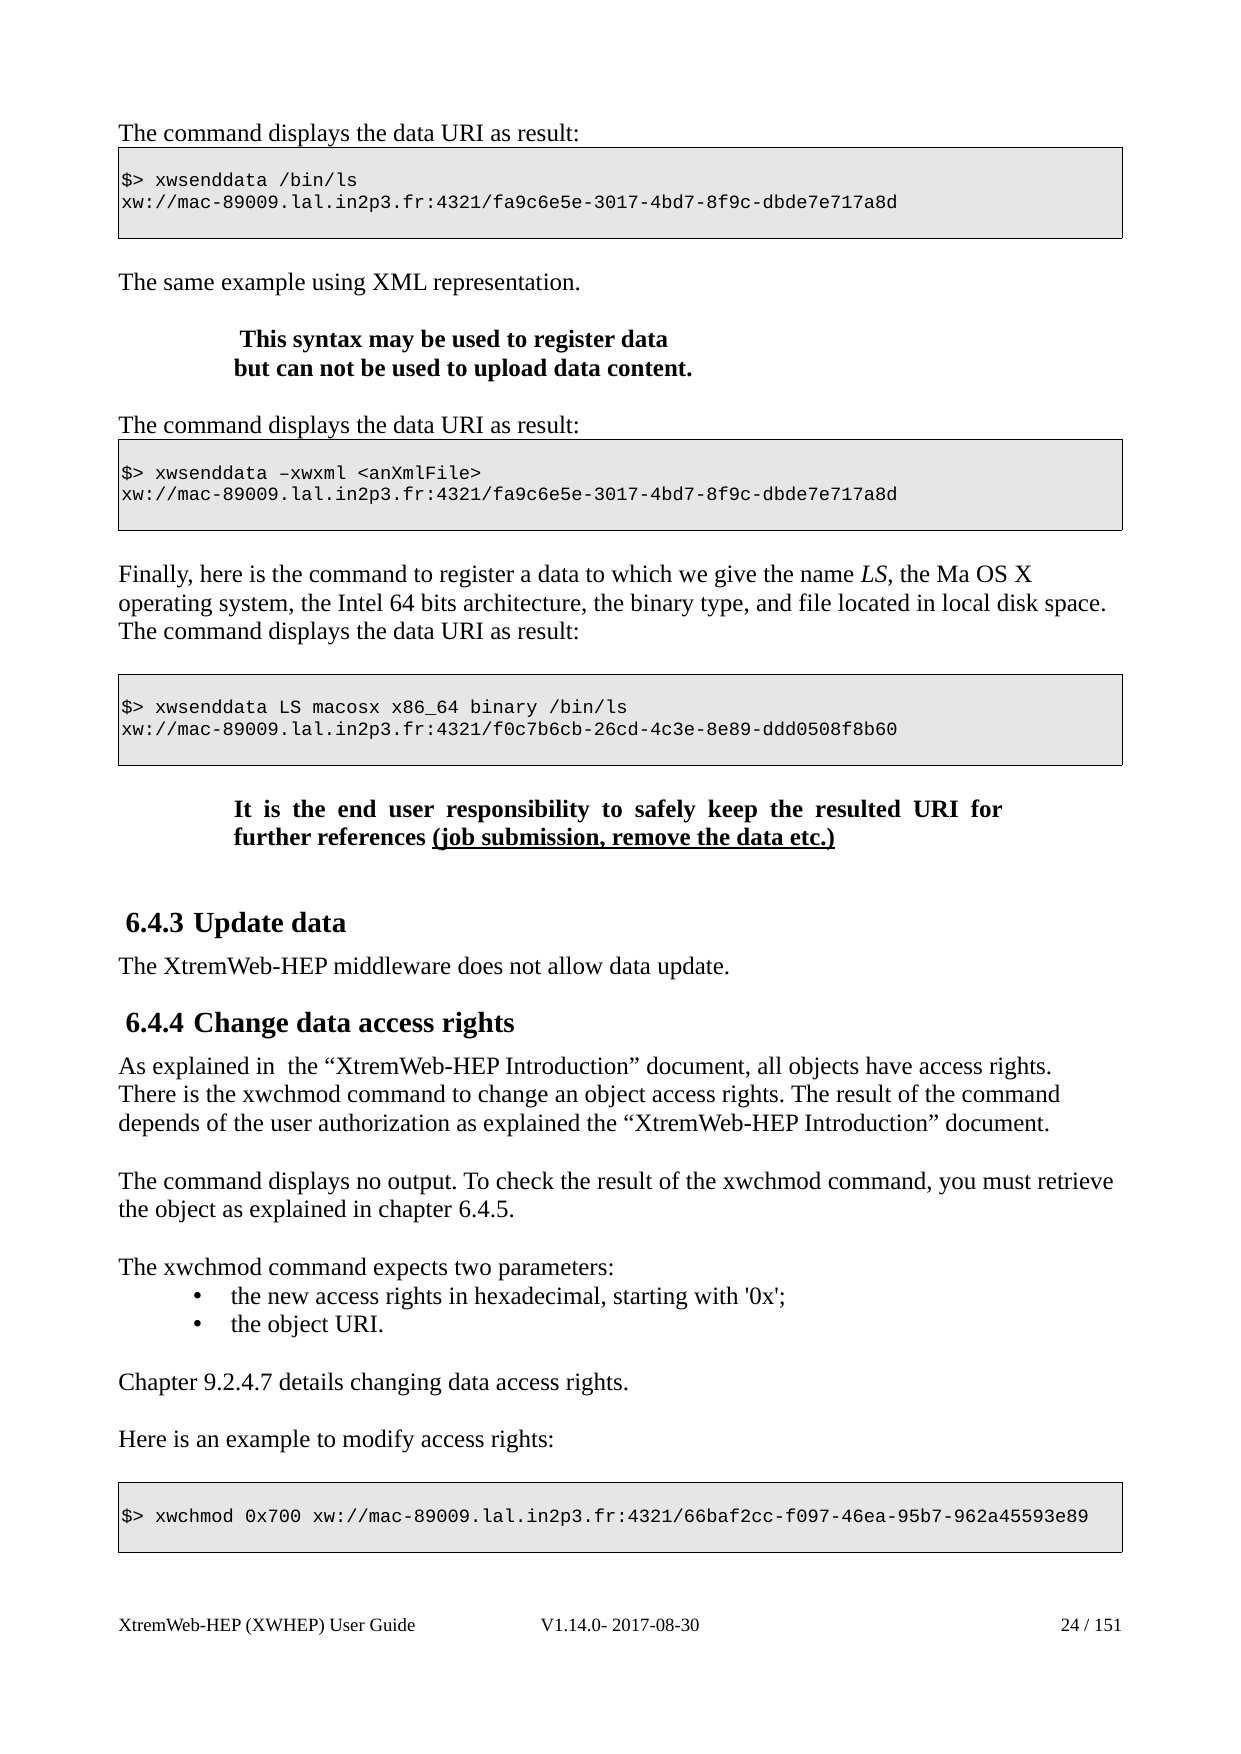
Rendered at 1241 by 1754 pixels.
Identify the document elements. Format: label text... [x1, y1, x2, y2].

text The same example using XML representation. [118, 267, 1122, 295]
text $> xwchmod 0x700 xw://mac-89009.lal.in2p3.fr:4321/66baf2cc-f097-46ea-95b7-962a45593e89 [119, 1503, 1122, 1524]
text Here is an example to modify access rights: [118, 1424, 1122, 1453]
text xw://mac-89009.lal.in2p3.fr:4321/fa9c6e5e-3017-4bd7-8f9c-dbde7e717a8d [119, 189, 1122, 211]
text Finally, here is the command to register a data to which we give the name LS, the Ma OS X operating system, the Intel 64 bits architecture, the binary type, and file located in local disk space. The command displays the data URI as result: [118, 559, 1122, 645]
list the new access rights in hexadecimal, starting with '0x'; [193, 1281, 1122, 1309]
text As explained in the “XtremWeb-HEP Introduction” document, all objects have access rights. [118, 1051, 1122, 1079]
text Chapter 9.2.4.7 details changing data access rights. [118, 1367, 1122, 1396]
text xw://mac-89009.lal.in2p3.fr:4321/f0c7b6cb-26cd-4c3e-8e89-ddd0508f8b60 [119, 716, 1122, 738]
text $> xwsenddata LS macosx x86_64 binary /bin/ls [119, 695, 1122, 716]
subtitle Change data access rights [118, 1005, 1122, 1038]
text The xwchmod command expects two parameters: [118, 1252, 1122, 1281]
list the object URI. [193, 1309, 1122, 1338]
text There is the xwchmod command to change an object access rights. The result of the command depends of the user authorization as explained the “XtremWeb-HEP Introduction” document. [118, 1079, 1122, 1137]
subtitle Update data [118, 905, 1122, 938]
text The command displays the data URI as result: [118, 118, 1122, 147]
text but can not be used to upload data content. [233, 353, 1004, 382]
text $> xwsenddata /bin/ls [119, 168, 1122, 189]
text The XtremWeb-HEP middleware does not allow data update. [118, 951, 1122, 980]
text $> xwsenddata –xwxml <anXmlFile> [119, 460, 1122, 482]
text This syntax may be used to register data [233, 324, 1004, 353]
text It is the end user responsibility to safely keep the resulted URI for further references (job submission, remove the data etc.) [233, 794, 1004, 851]
text The command displays no output. To check the result of the xwchmod command, you must retrieve the object as explained in chapter 6.4.5. [118, 1166, 1122, 1223]
text The command displays the data URI as result: [118, 410, 1122, 439]
text xw://mac-89009.lal.in2p3.fr:4321/fa9c6e5e-3017-4bd7-8f9c-dbde7e717a8d [119, 482, 1122, 503]
